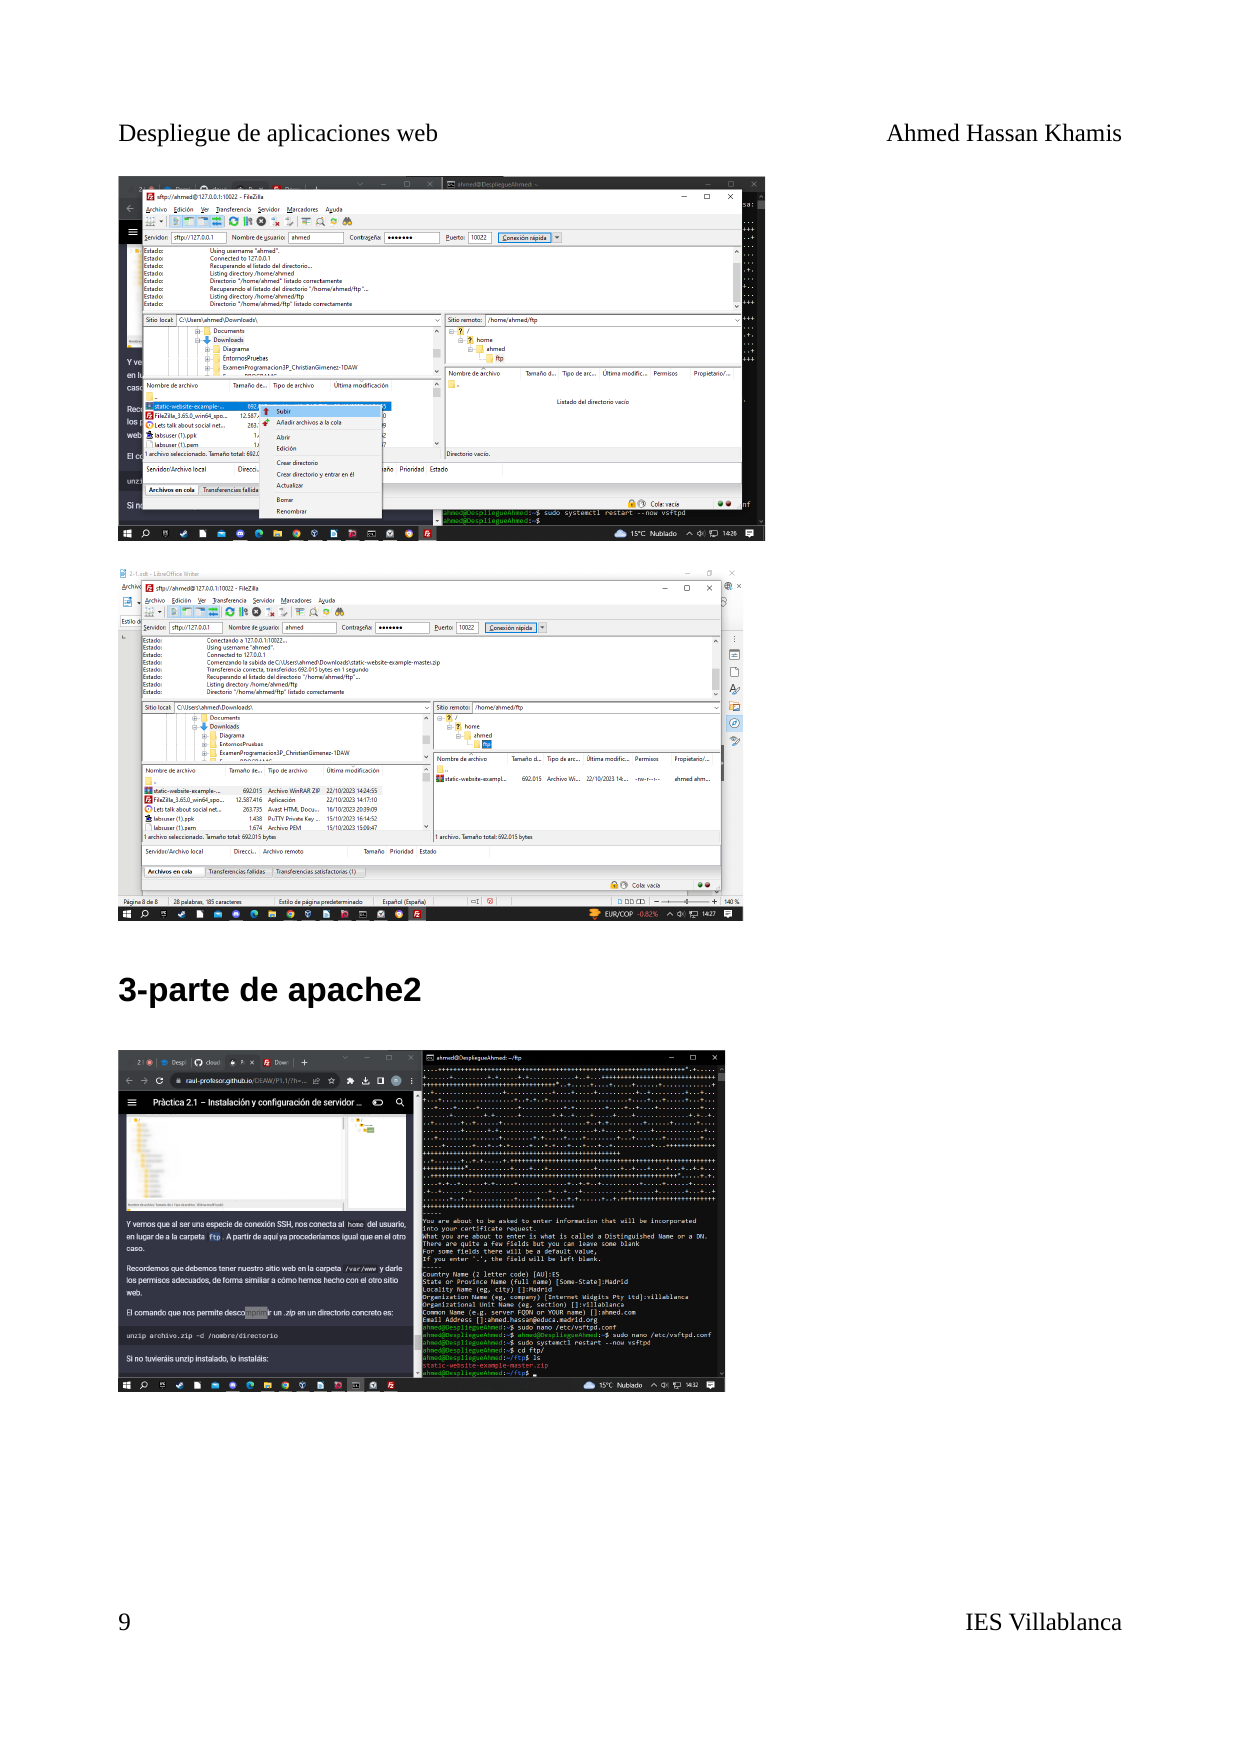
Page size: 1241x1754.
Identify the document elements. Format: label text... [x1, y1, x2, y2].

picture [118, 569, 744, 921]
picture [118, 1050, 725, 1392]
picture [118, 176, 766, 541]
subtitle 3-parte de apache2 [118, 970, 1122, 1009]
